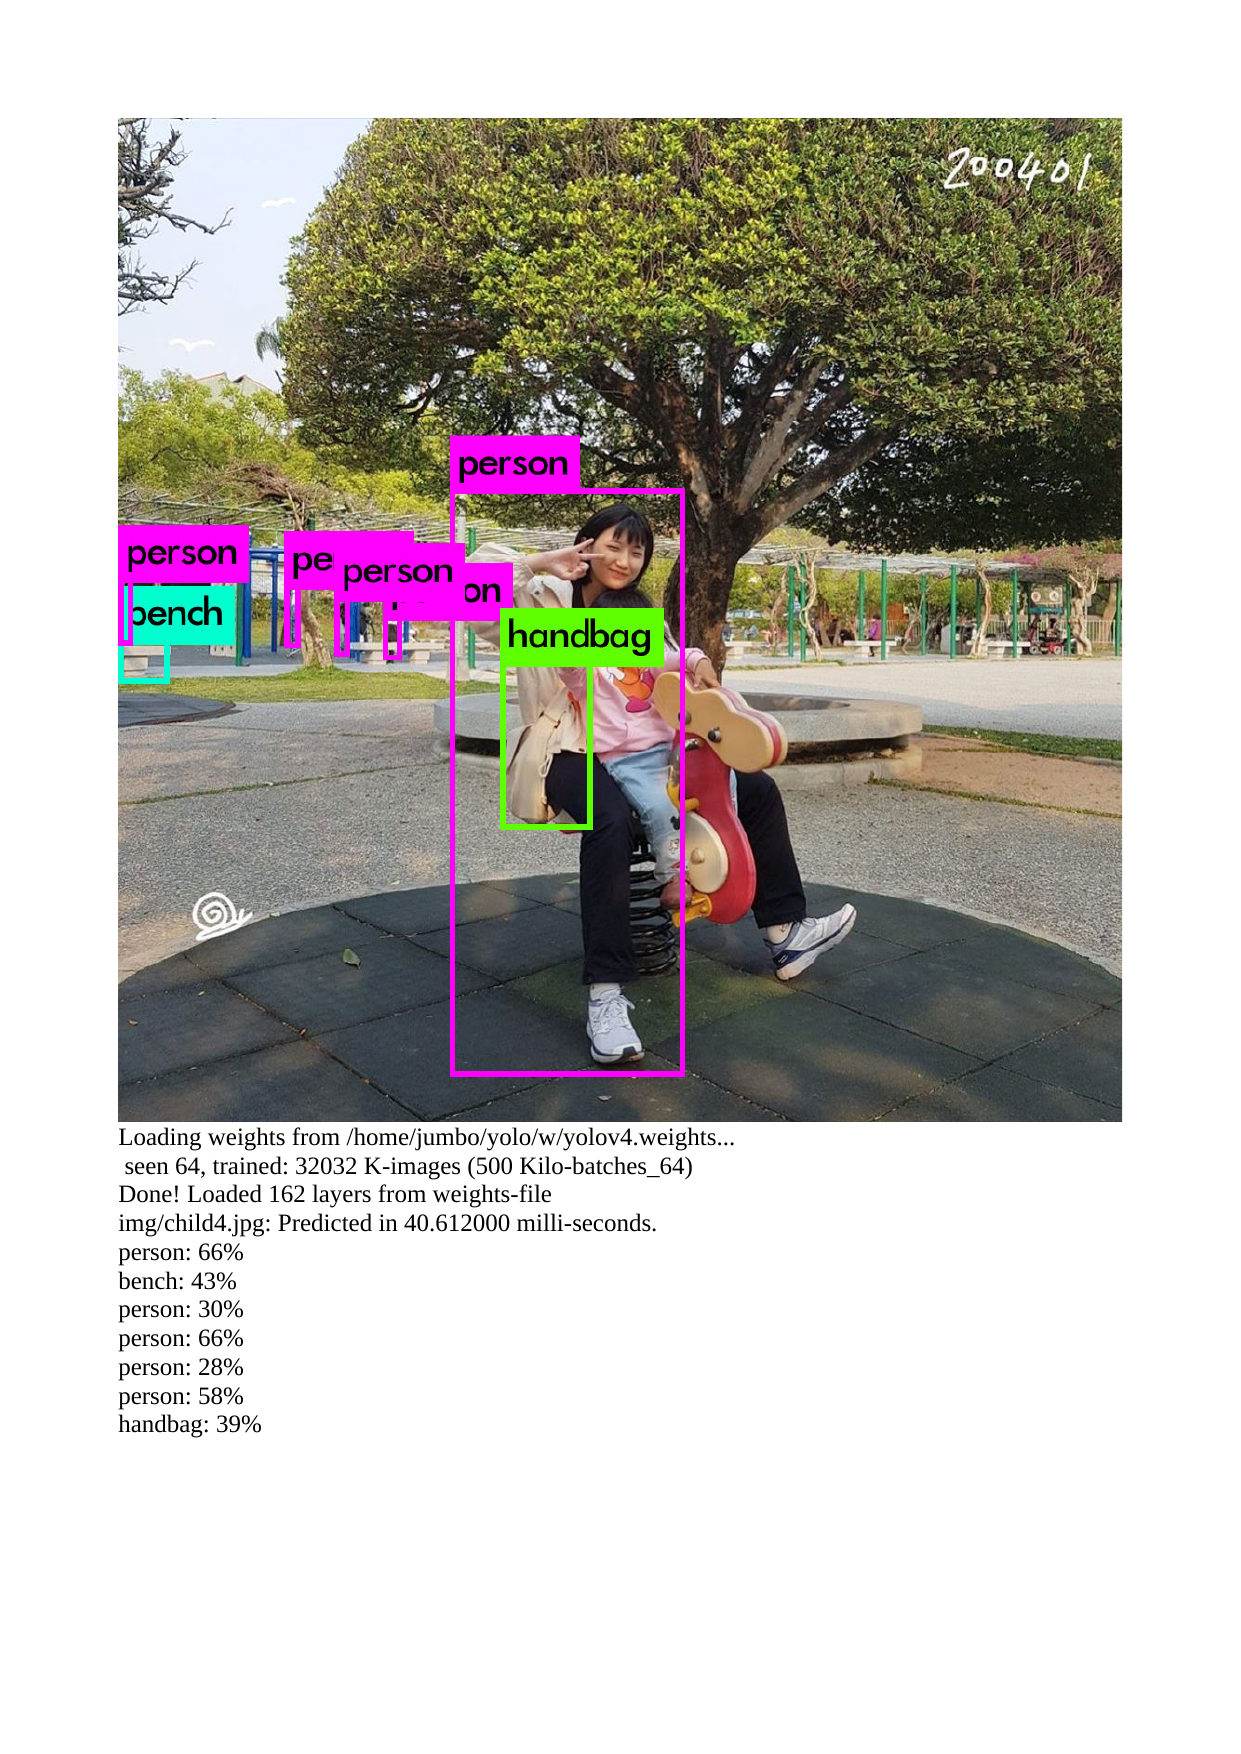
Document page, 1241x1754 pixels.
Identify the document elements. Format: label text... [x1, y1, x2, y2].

text Done! Loaded 162 layers from weights-file [118, 1179, 1122, 1208]
text seen 64, trained: 32032 K-images (500 Kilo-batches_64) [118, 1151, 1122, 1179]
text person: 30% [118, 1294, 1122, 1323]
text person: 28% [118, 1352, 1122, 1381]
text person: 58% [118, 1381, 1122, 1409]
text person: 66% [118, 1237, 1122, 1266]
text bench: 43% [118, 1266, 1122, 1294]
text Loading weights from /home/jumbo/yolo/w/yolov4.weights... [118, 1122, 1122, 1151]
text img/child4.jpg: Predicted in 40.612000 milli-seconds. [118, 1208, 1122, 1237]
text handbag: 39% [118, 1409, 1122, 1438]
text person: 66% [118, 1323, 1122, 1352]
picture [118, 118, 1123, 1122]
